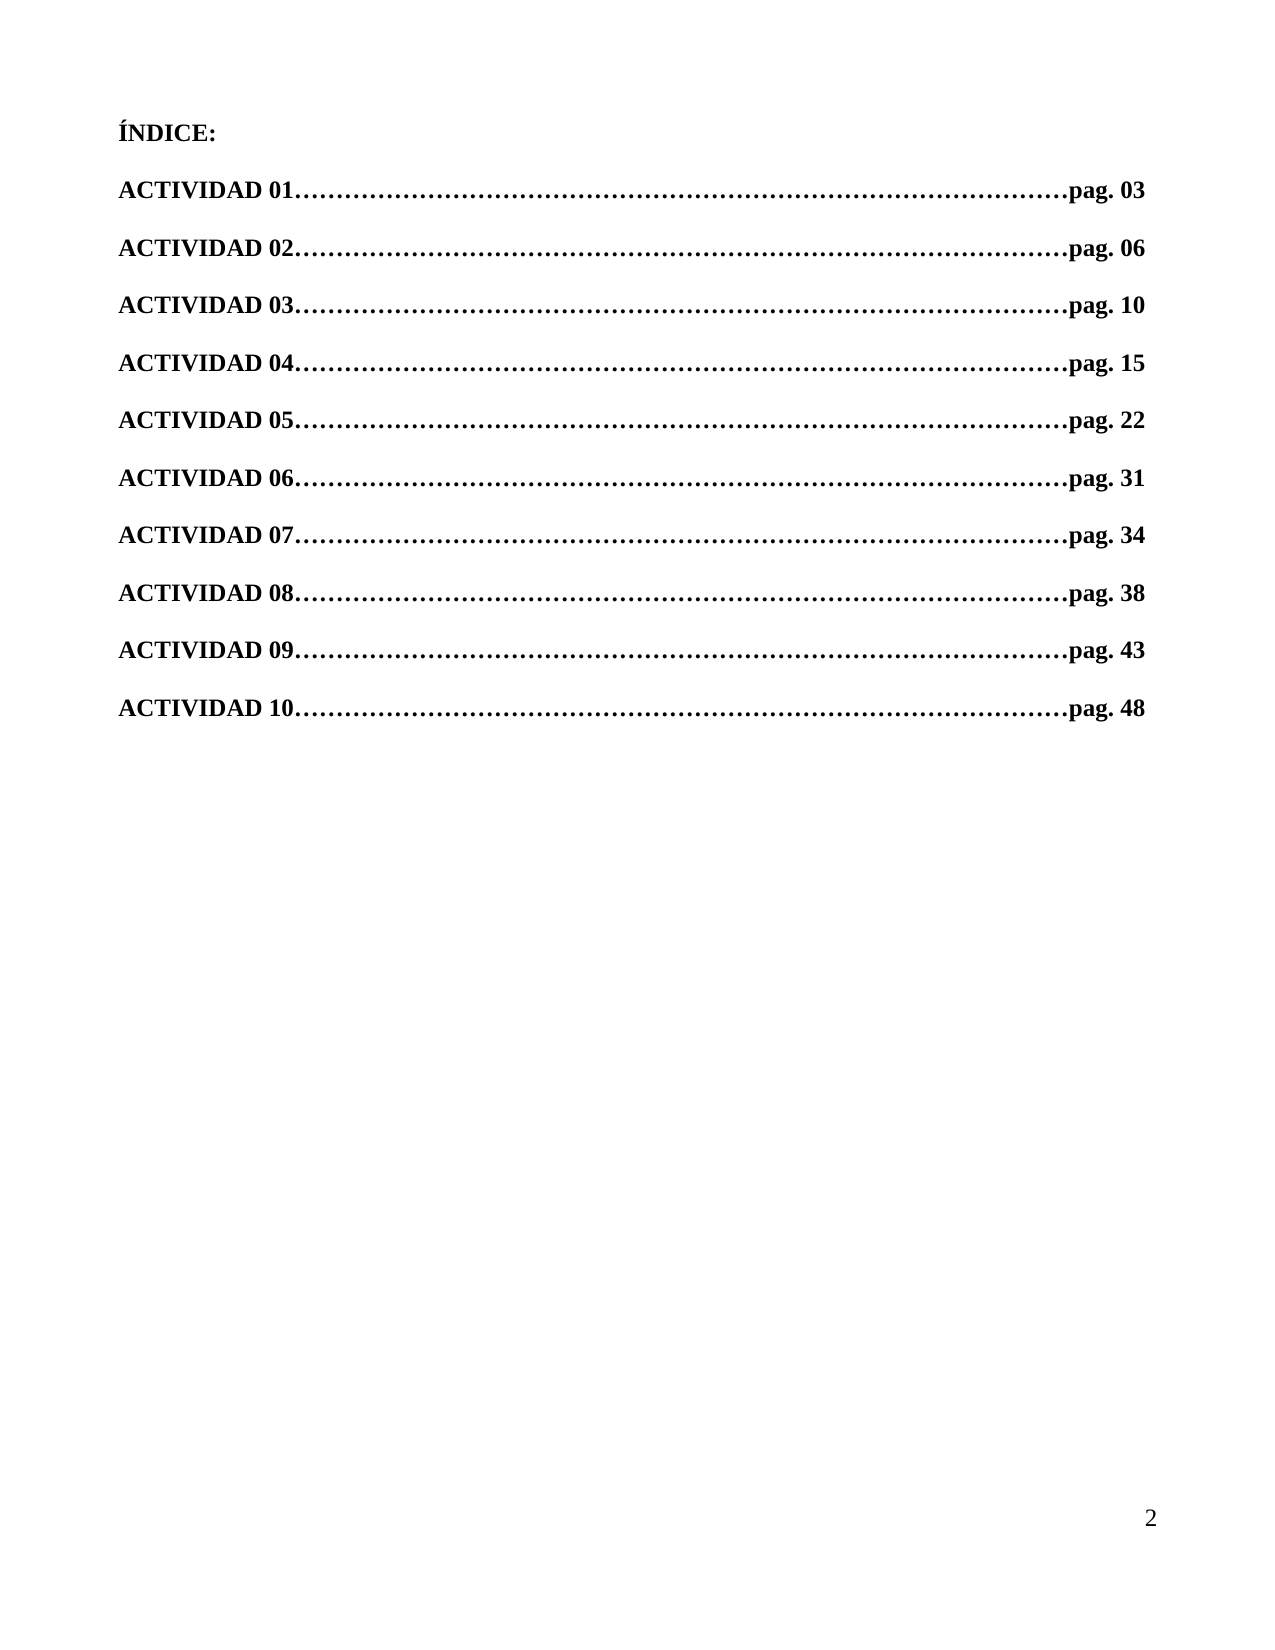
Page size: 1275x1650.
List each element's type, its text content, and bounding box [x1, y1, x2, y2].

text ACTIVIDAD 06…………………………………………………………………………………pag. 31 [118, 463, 1157, 492]
text ACTIVIDAD 05…………………………………………………………………………………pag. 22 [118, 406, 1157, 434]
text ACTIVIDAD 03…………………………………………………………………………………pag. 10 [118, 291, 1157, 319]
text ACTIVIDAD 07…………………………………………………………………………………pag. 34 [118, 521, 1157, 549]
text ACTIVIDAD 08…………………………………………………………………………………pag. 38 [118, 578, 1157, 607]
text ACTIVIDAD 01…………………………………………………………………………………pag. 03 [118, 176, 1157, 204]
text ÍNDICE: [118, 118, 1157, 147]
text ACTIVIDAD 09…………………………………………………………………………………pag. 43 [118, 636, 1157, 664]
text ACTIVIDAD 10…………………………………………………………………………………pag. 48 [118, 693, 1157, 722]
text ACTIVIDAD 04…………………………………………………………………………………pag. 15 [118, 348, 1157, 377]
text ACTIVIDAD 02…………………………………………………………………………………pag. 06 [118, 233, 1157, 262]
